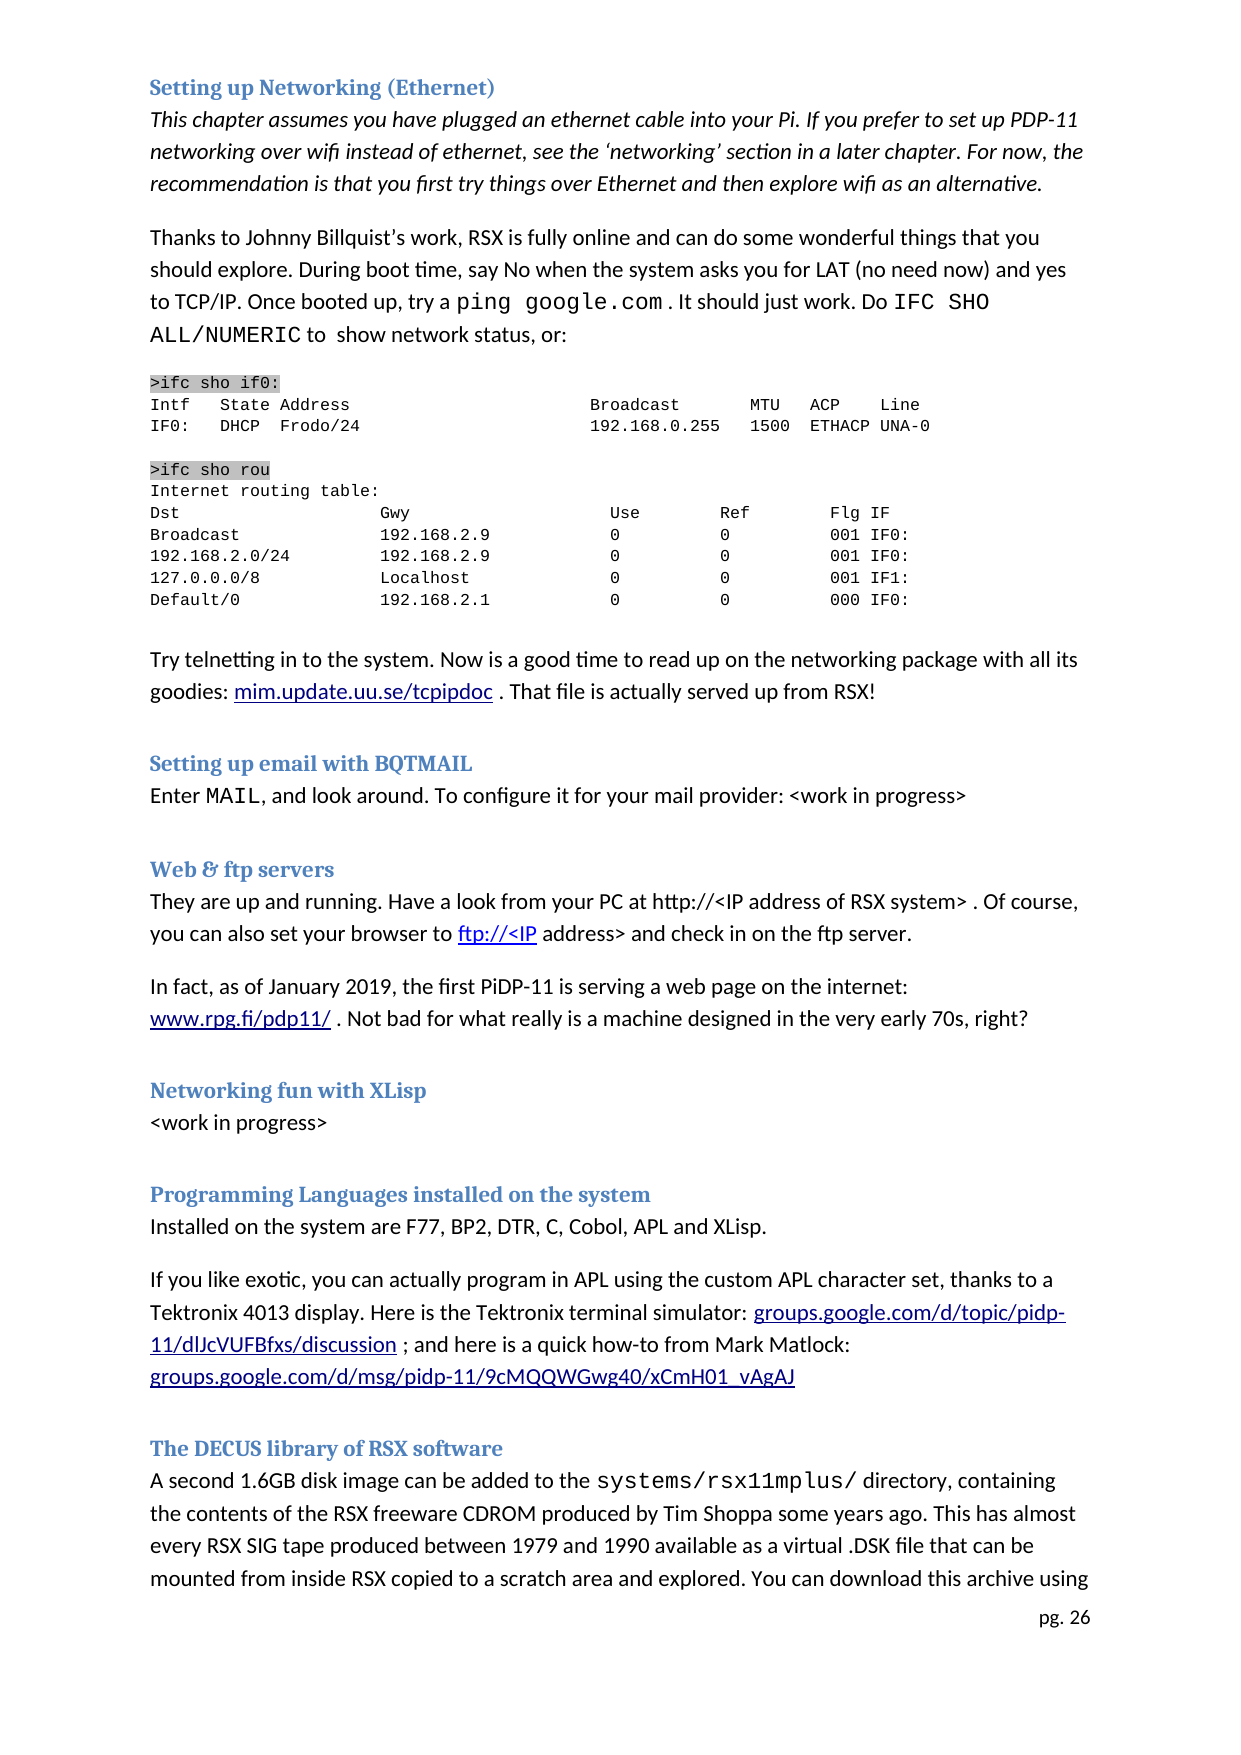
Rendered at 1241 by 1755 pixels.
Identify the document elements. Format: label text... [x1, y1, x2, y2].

text >ifc sho rou [150, 461, 1090, 480]
text Programming Languages installed on the system [150, 1182, 1090, 1208]
text They are up and running. Have a look from your PC at http://<IP address of RSX system> . Of course, you can also set your browser to ftp://<IP address> and check in on the ftp server. [150, 887, 1090, 947]
text A second 1.6GB disk image can be added to the systems/rsx11mplus/ directory, containing the contents of the RSX freeware CDROM produced by Tim Shoppa some years ago. This has almost every RSX SIG tape produced between 1979 and 1990 available as a virtual .DSK file that can be mounted from inside RSX copied to a scratch area and explored. You can download this archive using [150, 1466, 1090, 1592]
text <work in progress> [150, 1108, 1090, 1136]
text In fact, as of January 2019, the first PiDP-11 is serving a web page on the internet: www.rpg.fi/pdp11/ . Not bad for what really is a machine designed in the very early 70s, right? [150, 972, 1090, 1032]
text IF0: DHCP Frodo/24 192.168.0.255 1500 ETHACP UNA-0 [150, 418, 1090, 437]
text Setting up Networking (Ethernet) [150, 75, 1090, 101]
text 192.168.2.0/24 192.168.2.9 0 0 001 IF0: [150, 548, 1090, 567]
text Dst Gwy Use Ref Flg IF [150, 505, 1090, 523]
text Internet routing table: [150, 483, 1090, 502]
text Thanks to Johnny Billquist’s work, RSX is fully online and can do some wonderful things that you should explore. During boot time, say No when the system asks you for LAT (no need now) and yes to TCP/IP. Once booted up, try a ping google.com . It should just work. Do IFC SHO ALL/NUMERIC to show network status, or: [150, 223, 1090, 349]
text Web & ftp servers [150, 857, 1090, 883]
text The DECUS library of RSX software [150, 1436, 1090, 1462]
text Enter MAIL, and look around. To configure it for your mail provider: <work in progress> [150, 781, 1090, 811]
text 127.0.0.0/8 Localhost 0 0 001 IF1: [150, 570, 1090, 588]
text Default/0 192.168.2.1 0 0 000 IF0: [150, 591, 1090, 610]
text Networking fun with XLisp [150, 1078, 1090, 1104]
text Setting up email with BQTMAIL [150, 751, 1090, 778]
text Installed on the system are F77, BP2, DTR, C, Cobol, APL and XLisp. [150, 1212, 1090, 1240]
text >ifc sho if0: [150, 375, 1090, 393]
text This chapter assumes you have plugged an ethernet cable into your Pi. If you prefer to set up PDP-11 networking over wifi instead of ethernet, see the ‘networking’ section in a later chapter. For now, the recommendation is that you first try things over Ethernet and then explore wifi as an alternative. [150, 105, 1090, 198]
text Broadcast 192.168.2.9 0 0 001 IF0: [150, 526, 1090, 545]
text If you like exotic, you can actually program in APL using the custom APL character set, thanks to a Tektronix 4013 display. Here is the Tektronix terminal simulator: groups.google.com/d/topic/pidp-11/dlJcVUFBfxs/discussion ; and here is a quick how-to from Mark Matlock: groups.google.com/d/msg/pidp-11/9cMQQWGwg40/xCmH01_vAgAJ [150, 1265, 1090, 1390]
text Try telnetting in to the system. Now is a good time to read up on the networking package with all its goodies: mim.update.uu.se/tcpipdoc . That file is actually served up from RSX! [150, 645, 1090, 705]
text Intf State Address Broadcast MTU ACP Line [150, 396, 1090, 415]
